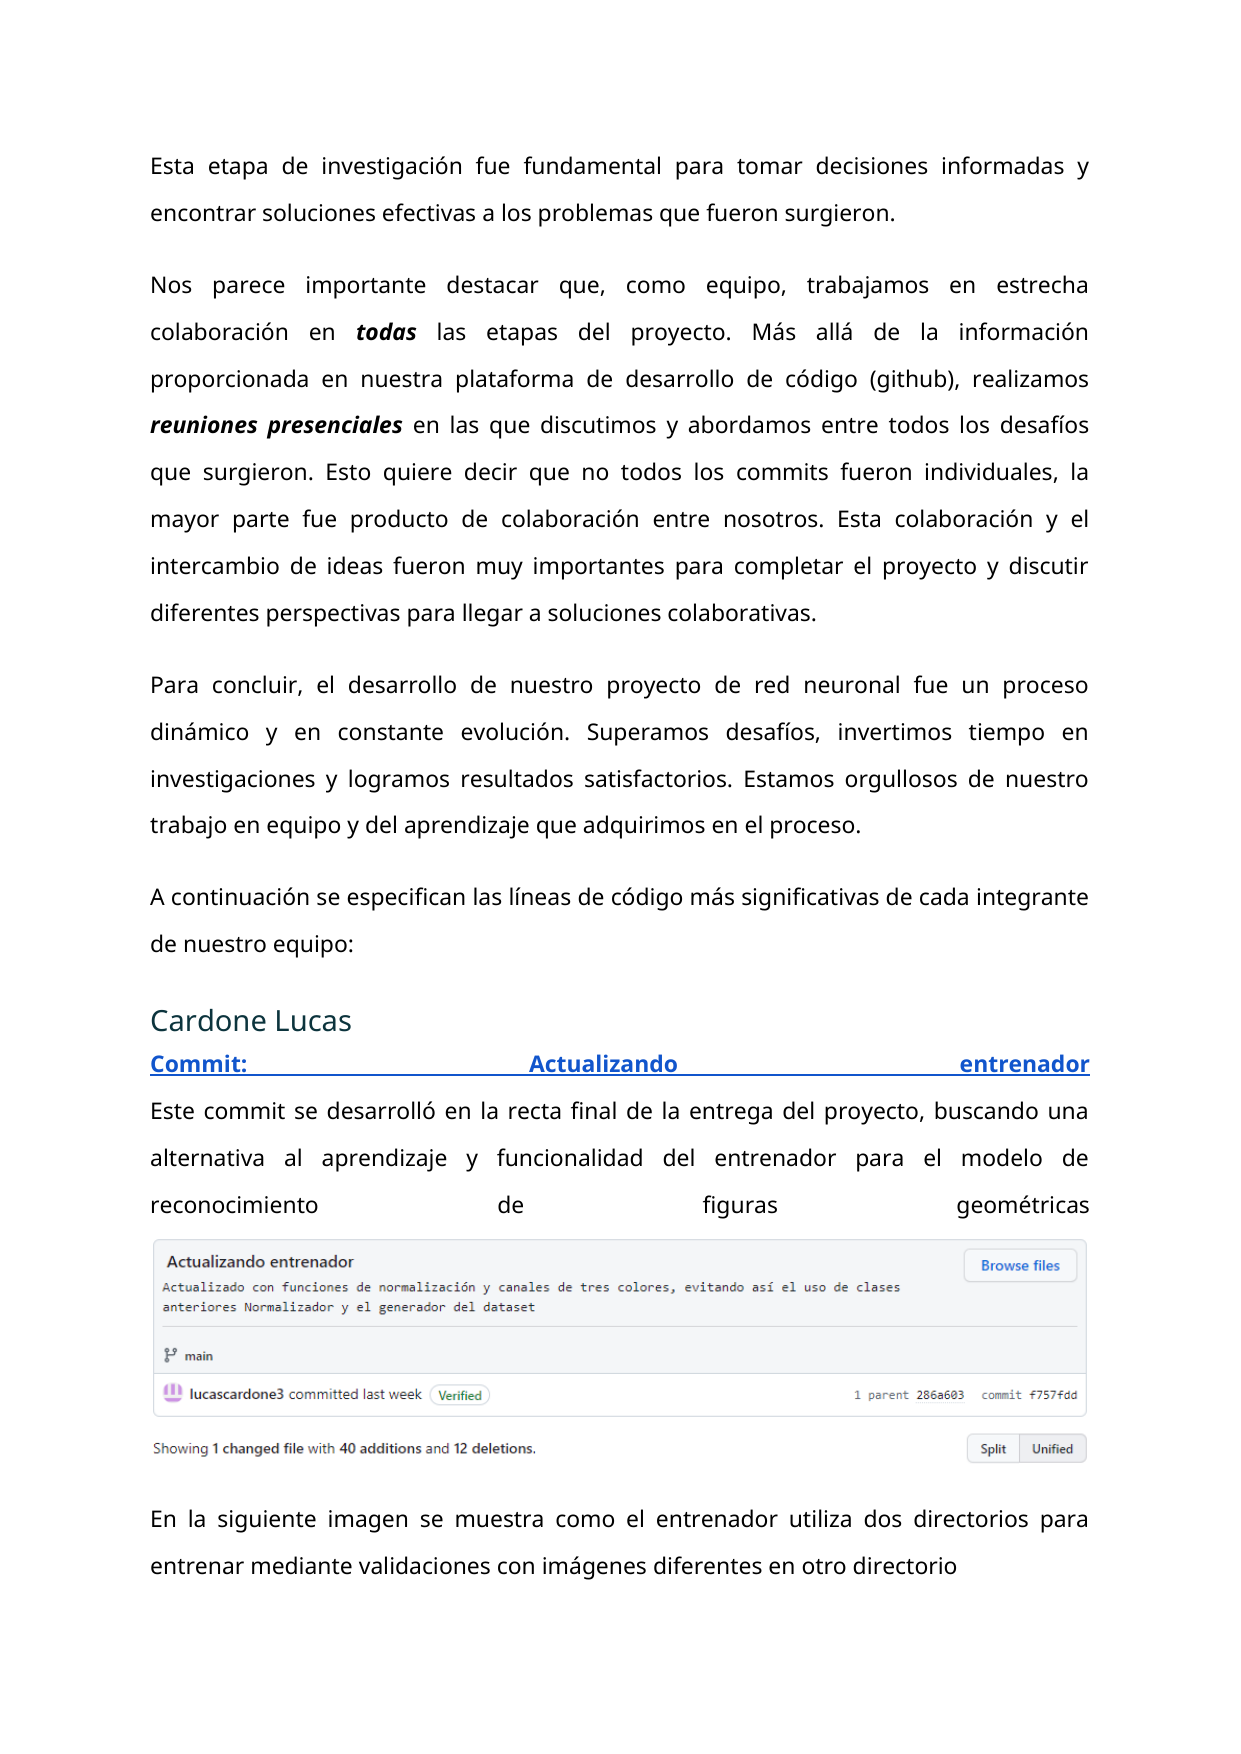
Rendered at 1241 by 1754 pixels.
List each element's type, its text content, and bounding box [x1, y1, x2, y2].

text Esta etapa de investigación fue fundamental para tomar decisiones informadas y encontrar soluciones efectivas a los problemas que fueron surgieron. [150, 150, 1090, 228]
text Para concluir, el desarrollo de nuestro proyecto de red neuronal fue un proceso dinámico y en constante evolución. Superamos desafíos, invertimos tiempo en investigaciones y logramos resultados satisfactorios. Estamos orgullosos de nuestro trabajo en equipo y del aprendizaje que adquirimos en el proceso. [150, 669, 1090, 841]
text A continuación se especifican las líneas de código más significativas de cada integrante de nuestro equipo: [150, 881, 1090, 959]
text En la siguiente imagen se muestra como el entrenador utiliza dos directorios para entrenar mediante validaciones con imágenes diferentes en otro directorio [150, 1503, 1090, 1581]
subtitle Cardone Lucas [150, 1000, 1090, 1040]
text Commit: Actualizando entrenador [150, 1048, 1090, 1074]
text Nos parece importante destacar que, como equipo, trabajamos en estrecha colaboración en todas las etapas del proyecto. Más allá de la información proporcionada en nuestra plataforma de desarrollo de código (github), realizamos reuniones presenciales en las que discutimos y abordamos entre todos los desafíos que surgieron. Esto quiere decir que no todos los commits fueron individuales, la mayor parte fue producto de colaboración entre nosotros. Esta colaboración y el intercambio de ideas fueron muy importantes para completar el proyecto y discutir diferentes perspectivas para llegar a soluciones colaborativas. [150, 269, 1090, 628]
picture [150, 1235, 1091, 1467]
text Este commit se desarrolló en la recta final de la entrega del proyecto, buscando una alternativa al aprendizaje y funcionalidad del entrenador para el modelo de reconocimiento de figuras geométricas [150, 1076, 1090, 1235]
